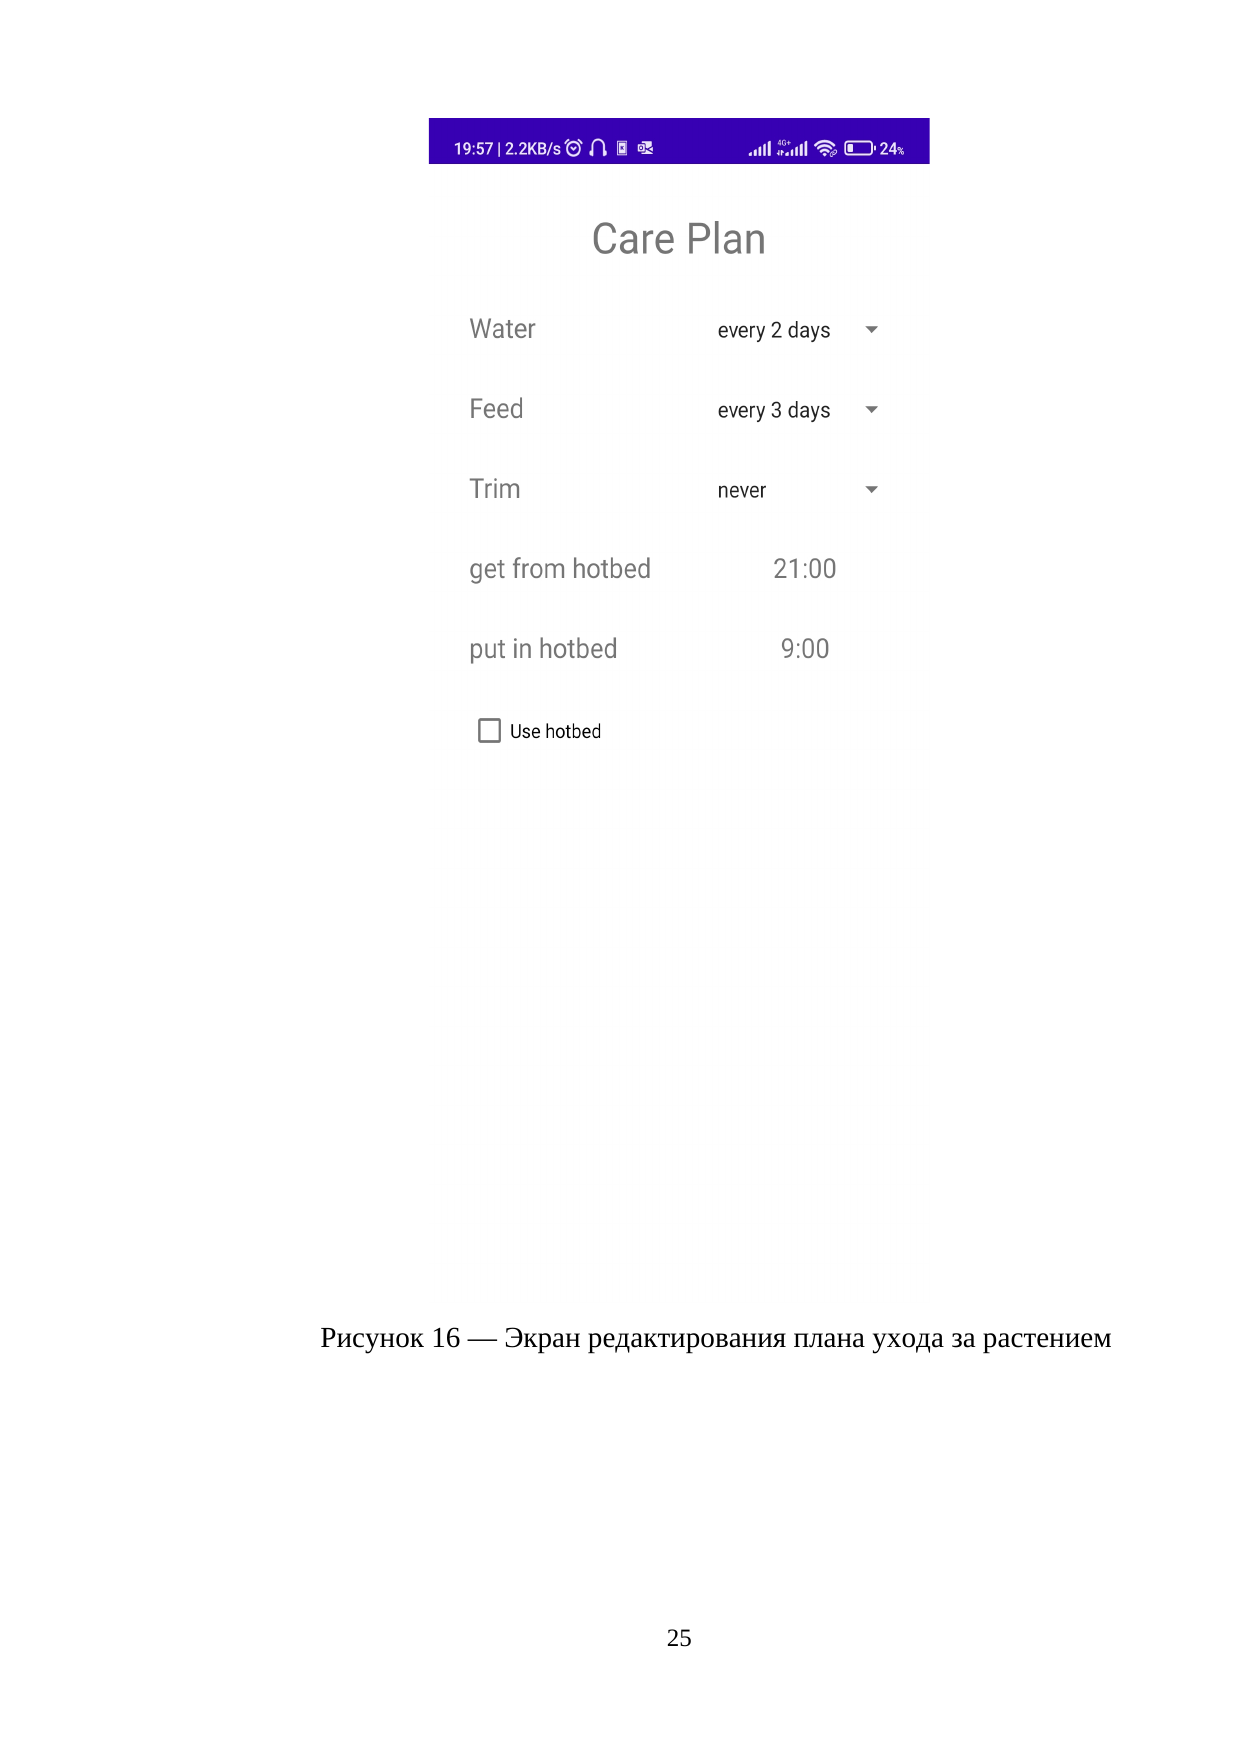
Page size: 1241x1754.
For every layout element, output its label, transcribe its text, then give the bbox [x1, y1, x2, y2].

text Рисунок 16 — Экран редактирования плана ухода за растением [177, 118, 1181, 1353]
picture [428, 118, 930, 1303]
